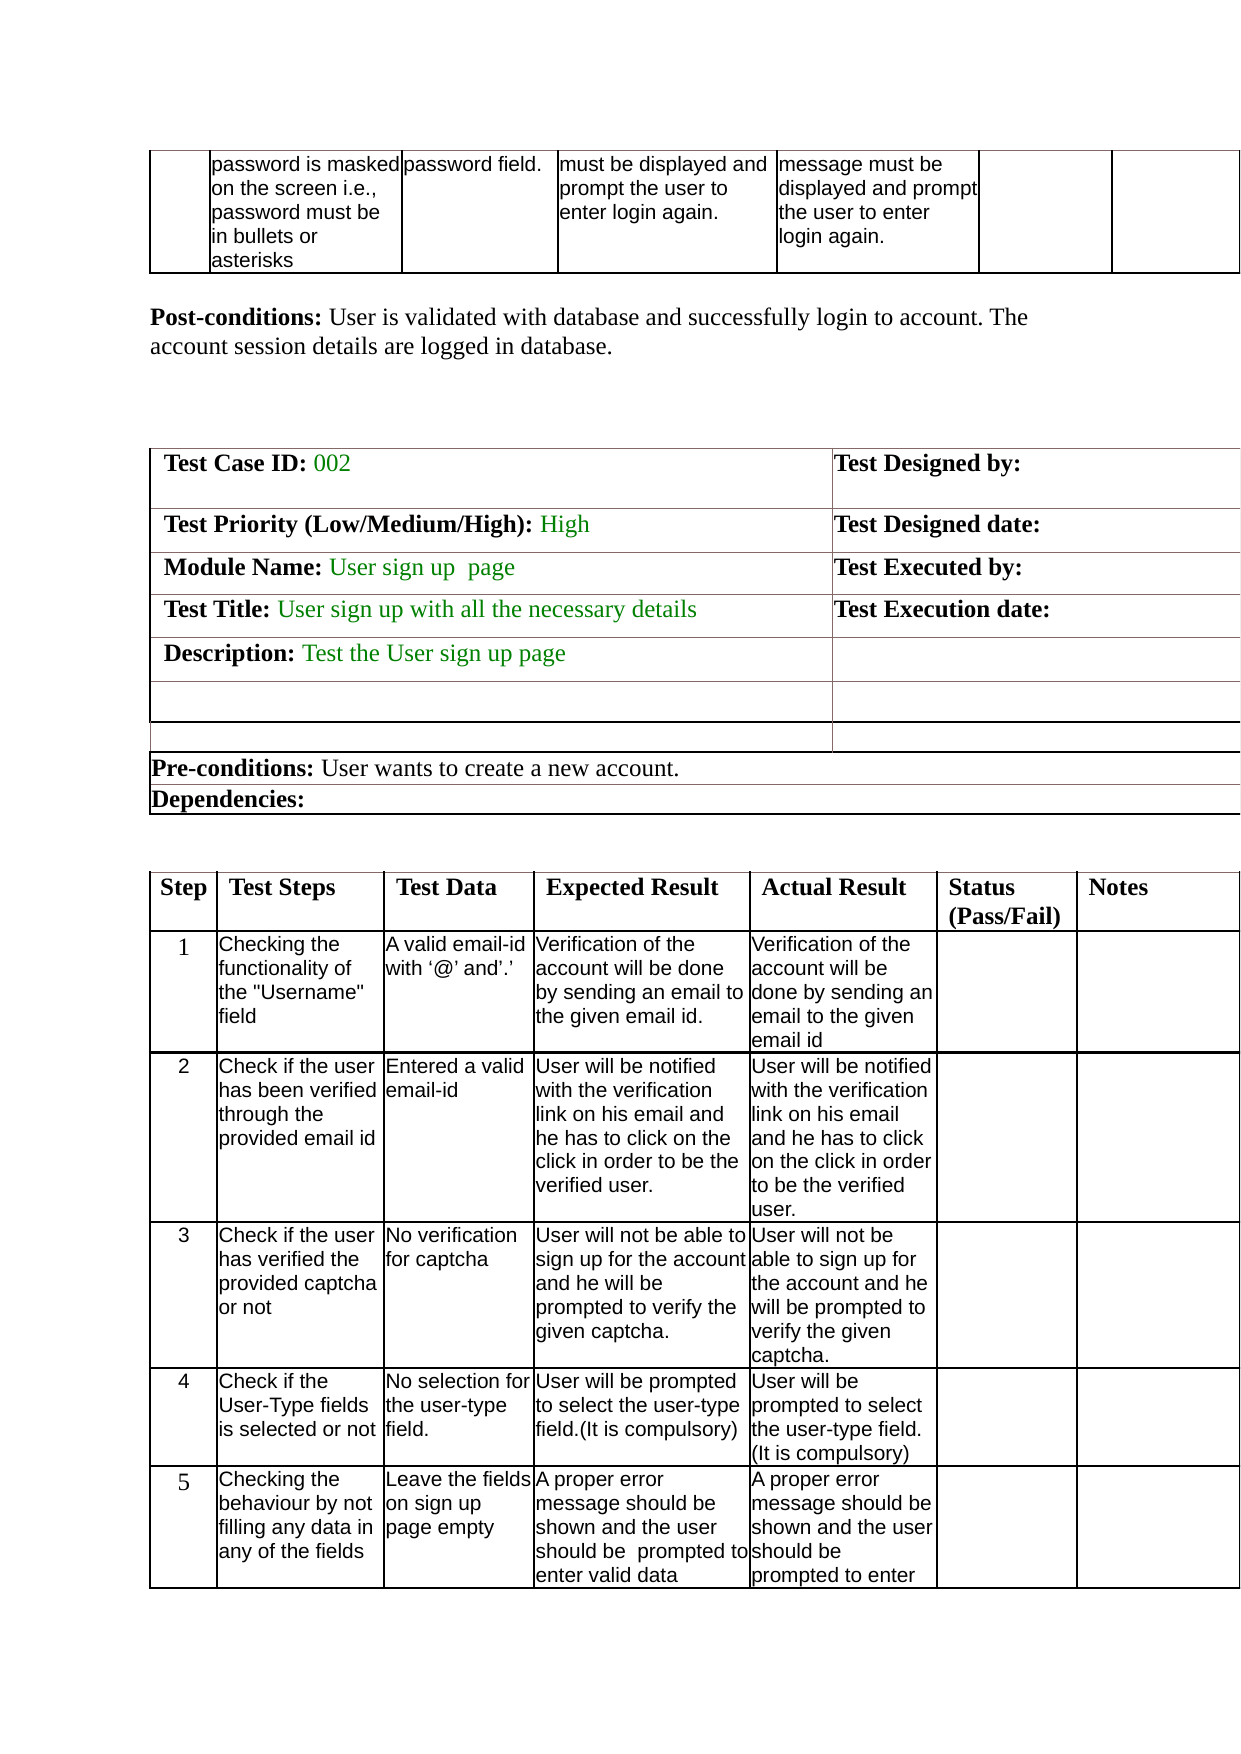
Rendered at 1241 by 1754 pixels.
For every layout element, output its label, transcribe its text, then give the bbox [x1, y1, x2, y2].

table_header Expected Result [535, 873, 749, 929]
table_cell Verification of the account will be done by sending an email to the given email id [751, 932, 936, 1051]
table_cell No verification for captcha [385, 1223, 533, 1367]
table_cell Check if the User-Type fields is selected or not [218, 1369, 383, 1465]
table_cell Dependencies: [151, 785, 1240, 813]
table_cell Test Priority (Low/Medium/High): High [151, 509, 832, 552]
table_cell 1 [151, 932, 216, 1051]
table_cell message must be displayed and prompt the user to enter login again. [778, 151, 978, 272]
table_header Test Designed by: [833, 449, 1240, 508]
table_cell 2 [151, 1054, 216, 1221]
table_cell Test Execution date: [833, 595, 1240, 637]
table_cell [151, 723, 832, 751]
table_cell A proper error message should be shown and the user should be prompted to enter [751, 1467, 936, 1587]
table_cell [980, 151, 1111, 272]
table_cell [938, 1054, 1076, 1221]
table_cell [1113, 151, 1239, 272]
table_cell Checking the functionality of the "Username" field [218, 932, 383, 1051]
table_cell [833, 638, 1240, 681]
table_cell [1078, 1223, 1239, 1367]
table_header Status (Pass/Fail) [938, 873, 1076, 929]
table_cell Check if the user has been verified through the provided email id [218, 1054, 383, 1221]
table_cell [833, 682, 1240, 721]
table_cell A proper error message should be shown and the user should be prompted to enter valid data [535, 1467, 749, 1587]
table_cell 5 [151, 1467, 216, 1587]
table_cell Leave the fields on sign up page empty [385, 1467, 533, 1587]
table_cell Description: Test the User sign up page [151, 638, 832, 681]
table_cell [938, 1369, 1076, 1465]
table_cell User will be prompted to select the user-type field.(It is compulsory) [535, 1369, 749, 1465]
table_header Actual Result [751, 873, 936, 929]
table_cell Checking the behaviour by not filling any data in any of the fields [218, 1467, 383, 1587]
table_header Test Data [385, 873, 533, 929]
table_cell password is masked on the screen i.e., password must be in bullets or asterisks [211, 151, 401, 272]
table_cell Pre-conditions: User wants to create a new account. [151, 753, 1240, 784]
table_cell [151, 151, 209, 272]
table_cell 4 [151, 1369, 216, 1465]
table_cell Test Title: User sign up with all the necessary details [151, 595, 832, 637]
table_cell [1078, 932, 1239, 1051]
table_cell Verification of the account will be done by sending an email to the given email id. [535, 932, 749, 1051]
table_cell User will be prompted to select the user-type field.(It is compulsory) [751, 1369, 936, 1465]
table_header Notes [1078, 873, 1239, 929]
table_cell Test Designed date: [833, 509, 1240, 552]
table_cell [1078, 1467, 1239, 1587]
table_cell Module Name: User sign up page [151, 553, 832, 593]
table_cell [938, 1467, 1076, 1587]
table_header Test Steps [218, 873, 383, 929]
table_cell 3 [151, 1223, 216, 1367]
table_cell Entered a valid email-id [385, 1054, 533, 1221]
table_cell Check if the user has verified the provided captcha or not [218, 1223, 383, 1367]
text Post-conditions: User is validated with database and successfully login to account. The account session details are logged in database. [150, 302, 1090, 359]
table_cell Test Executed by: [833, 553, 1240, 593]
table_cell password field. [403, 151, 557, 272]
table_cell User will be notified with the verification link on his email and he has to click on the click in order to be the verified user. [535, 1054, 749, 1221]
table_cell User will not be able to sign up for the account and he will be prompted to verify the given captcha. [751, 1223, 936, 1367]
table_cell [151, 682, 832, 721]
table_cell must be displayed and prompt the user to enter login again. [559, 151, 776, 272]
table_cell No selection for the user-type field. [385, 1369, 533, 1465]
table_cell A valid email-id with ‘@’ and’.’ [385, 932, 533, 1051]
table_header Step [151, 873, 216, 929]
table_header Test Case ID: 002 [151, 449, 832, 508]
table_cell [833, 723, 1240, 751]
table_cell [1078, 1054, 1239, 1221]
table_cell User will not be able to sign up for the account and he will be prompted to verify the given captcha. [535, 1223, 749, 1367]
table_cell [938, 932, 1076, 1051]
table_cell User will be notified with the verification link on his email and he has to click on the click in order to be the verified user. [751, 1054, 936, 1221]
table_cell [1078, 1369, 1239, 1465]
table_cell [938, 1223, 1076, 1367]
